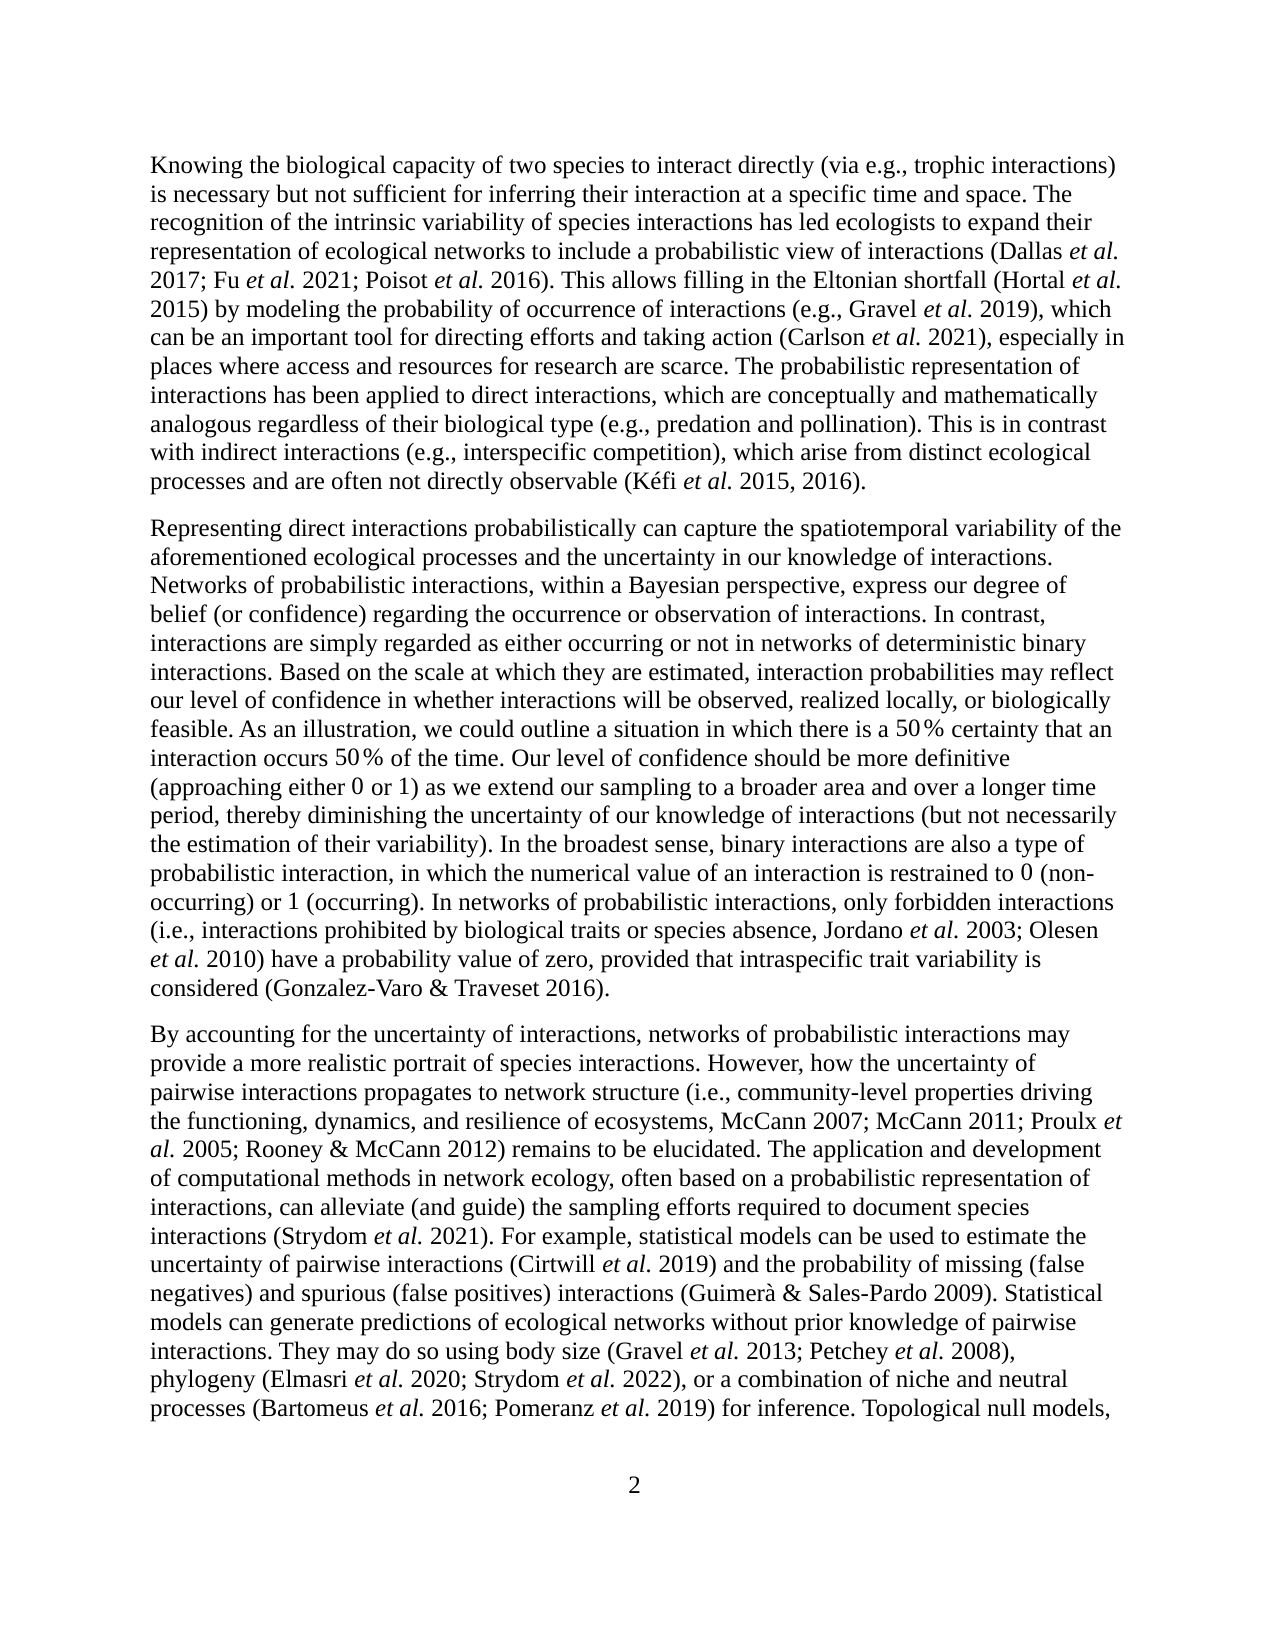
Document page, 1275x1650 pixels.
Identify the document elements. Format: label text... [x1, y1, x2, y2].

text Representing direct interactions probabilistically can capture the spatiotemporal variability of the aforementioned ecological processes and the uncertainty in our knowledge of interactions. Networks of probabilistic interactions, within a Bayesian perspective, express our degree of belief (or confidence) regarding the occurrence or observation of interactions. In contrast, interactions are simply regarded as either occurring or not in networks of deterministic binary interactions. Based on the scale at which they are estimated, interaction probabilities may reflect our level of confidence in whether interactions will be observed, realized locally, or biologically feasible. As an illustration, we could outline a situation in which there is a certainty that an interaction occurs of the time. Our level of confidence should be more definitive (approaching either or ) as we extend our sampling to a broader area and over a longer time period, thereby diminishing the uncertainty of our knowledge of interactions (but not necessarily the estimation of their variability). In the broadest sense, binary interactions are also a type of probabilistic interaction, in which the numerical value of an interaction is restrained to (non-occurring) or (occurring). In networks of probabilistic interactions, only forbidden interactions (i.e., interactions prohibited by biological traits or species absence, Jordano et al. 2003; Olesen et al. 2010) have a probability value of zero, provided that intraspecific trait variability is considered (Gonzalez-Varo & Traveset 2016). [150, 513, 1125, 1002]
text By accounting for the uncertainty of interactions, networks of probabilistic interactions may provide a more realistic portrait of species interactions. However, how the uncertainty of pairwise interactions propagates to network structure (i.e., community-level properties driving the functioning, dynamics, and resilience of ecosystems, McCann 2007; McCann 2011; Proulx et al. 2005; Rooney & McCann 2012) remains to be elucidated. The application and development of computational methods in network ecology, often based on a probabilistic representation of interactions, can alleviate (and guide) the sampling efforts required to document species interactions (Strydom et al. 2021). For example, statistical models can be used to estimate the uncertainty of pairwise interactions (Cirtwill et al. 2019) and the probability of missing (false negatives) and spurious (false positives) interactions (Guimerà & Sales-Pardo 2009). Statistical models can generate predictions of ecological networks without prior knowledge of pairwise interactions. They may do so using body size (Gravel et al. 2013; Petchey et al. 2008), phylogeny (Elmasri et al. 2020; Strydom et al. 2022), or a combination of niche and neutral processes (Bartomeus et al. 2016; Pomeranz et al. 2019) for inference. Topological null models, [150, 1019, 1125, 1422]
text Knowing the biological capacity of two species to interact directly (via e.g., trophic interactions) is necessary but not sufficient for inferring their interaction at a specific time and space. The recognition of the intrinsic variability of species interactions has led ecologists to expand their representation of ecological networks to include a probabilistic view of interactions (Dallas et al. 2017; Fu et al. 2021; Poisot et al. 2016). This allows filling in the Eltonian shortfall (Hortal et al. 2015) by modeling the probability of occurrence of interactions (e.g., Gravel et al. 2019), which can be an important tool for directing efforts and taking action (Carlson et al. 2021), especially in places where access and resources for research are scarce. The probabilistic representation of interactions has been applied to direct interactions, which are conceptually and mathematically analogous regardless of their biological type (e.g., predation and pollination). This is in contrast with indirect interactions (e.g., interspecific competition), which arise from distinct ecological processes and are often not directly observable (Kéfi et al. 2015, 2016). [150, 150, 1125, 495]
